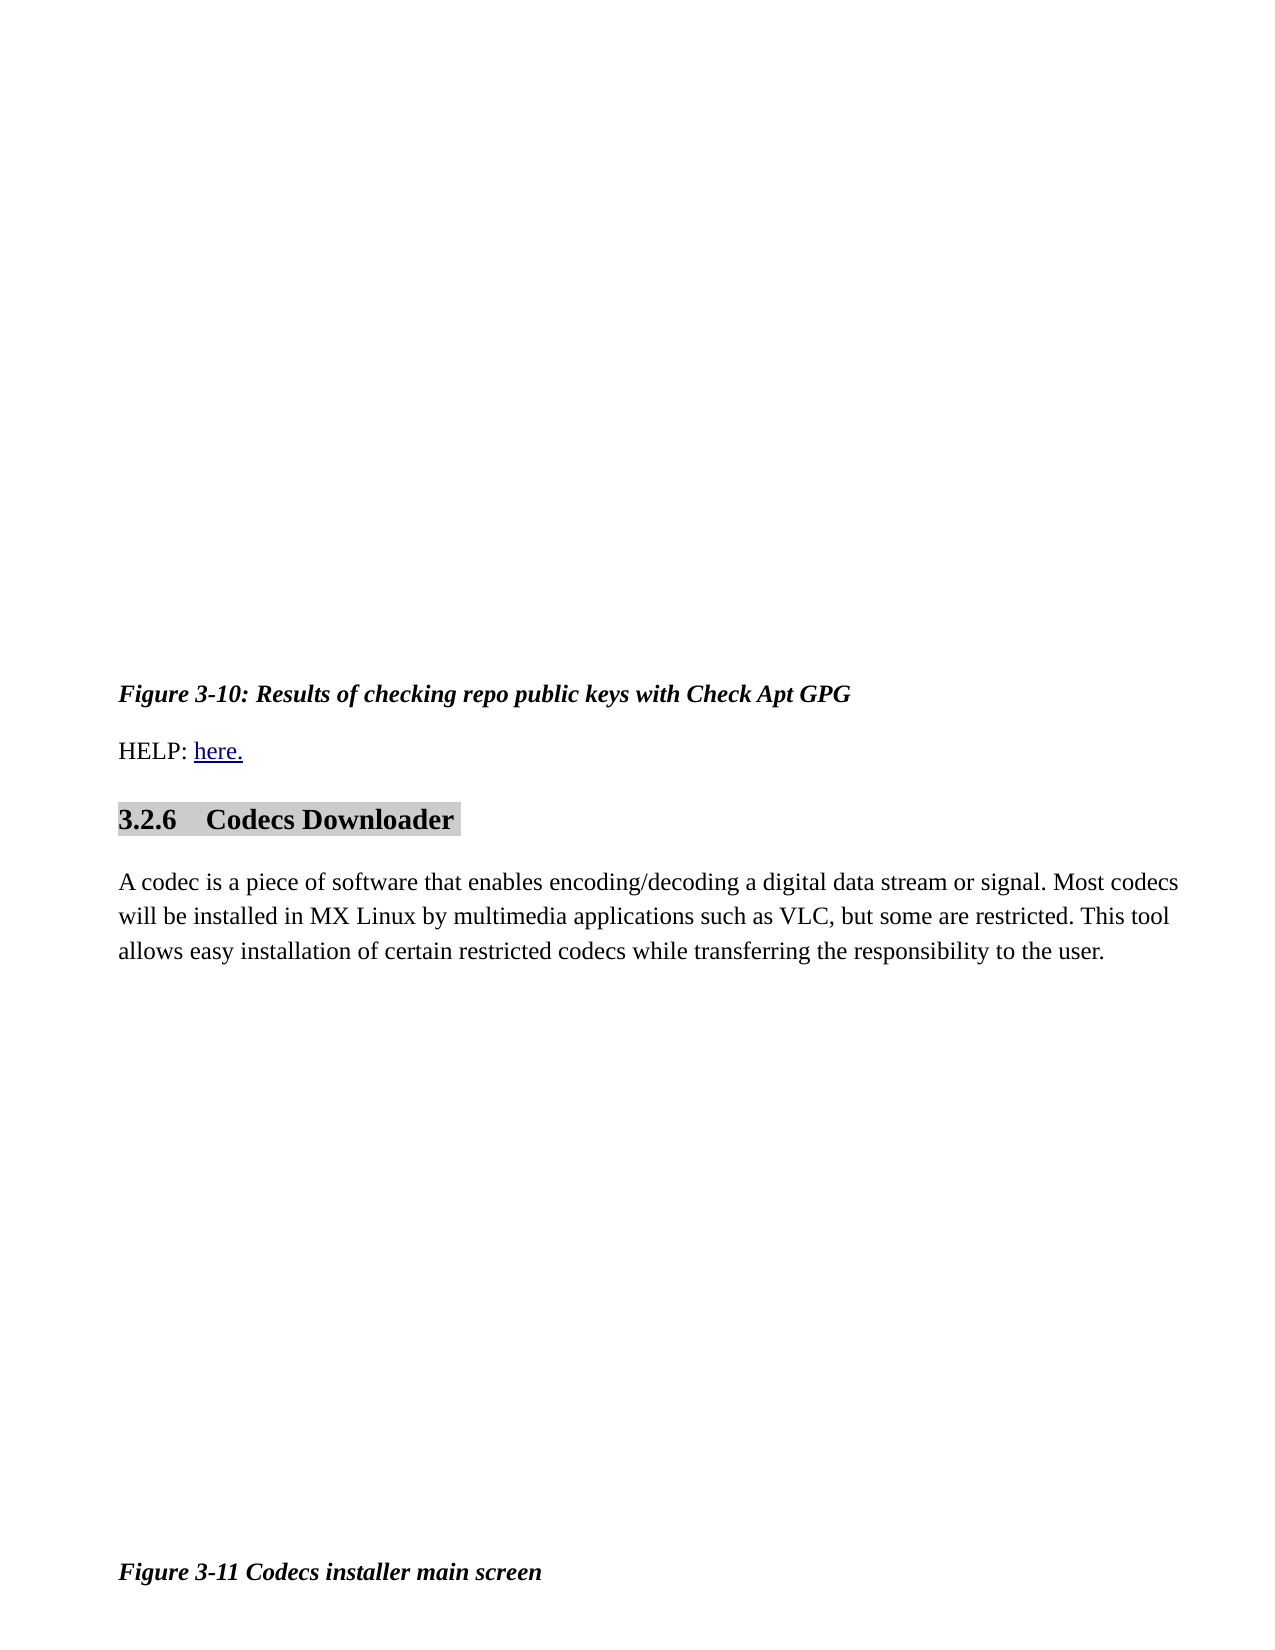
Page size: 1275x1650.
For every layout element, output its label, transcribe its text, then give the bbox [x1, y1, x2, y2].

text HELP: here. [118, 736, 1216, 765]
text A codec is a piece of software that enables encoding/decoding a digital data stream or signal. Most codecs will be installed in MX Linux by multimedia applications such as VLC, but some are restricted. This tool allows easy installation of certain restricted codecs while transferring the responsibility to the user. [118, 867, 1216, 965]
text Figure 3-10: Results of checking repo public keys with Check Apt GPG [118, 679, 1216, 708]
text Figure 3-11 Codecs installer main screen [118, 1557, 1216, 1585]
subtitle 3.2.6 Codecs Downloader [461, 802, 1216, 836]
